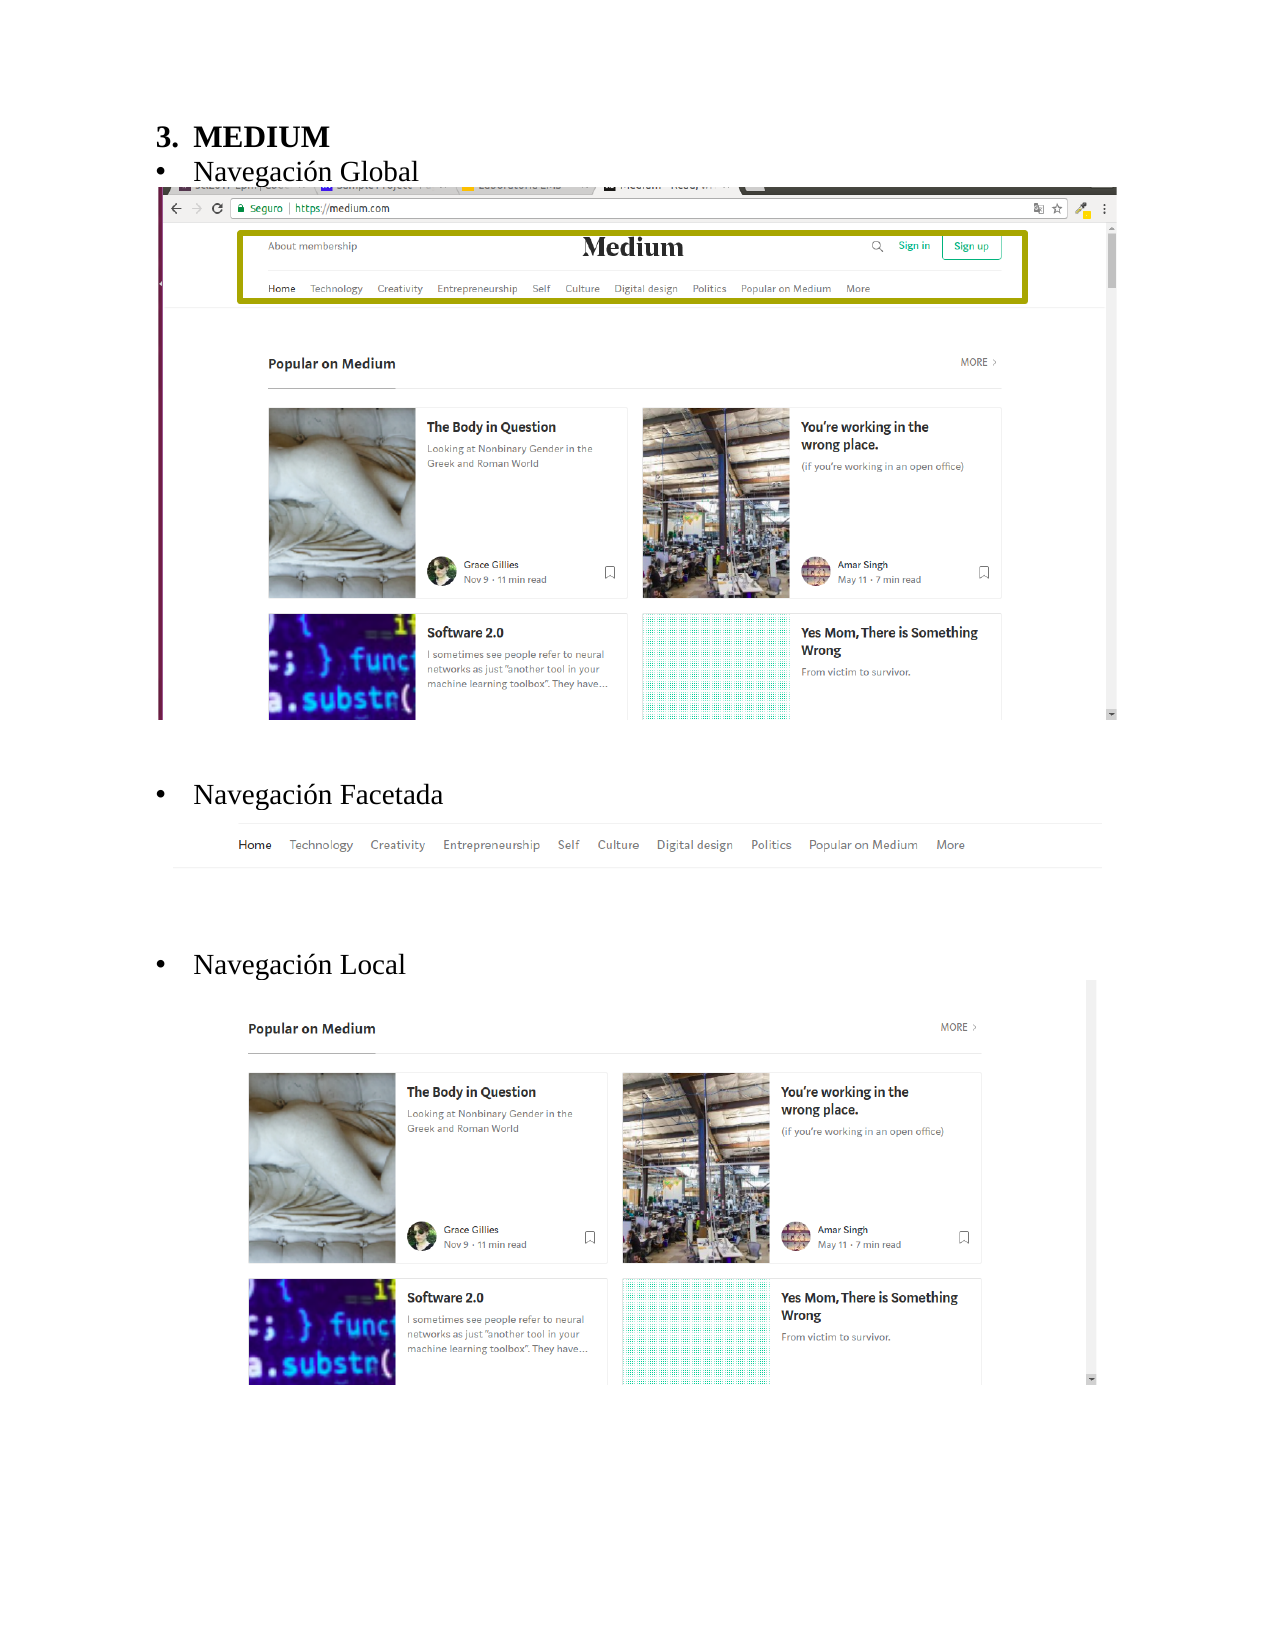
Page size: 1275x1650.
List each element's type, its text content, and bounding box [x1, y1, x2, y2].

picture [158, 187, 1117, 720]
picture [178, 980, 1097, 1385]
list Navegación Global [156, 154, 1157, 188]
list MEDIUM [156, 118, 1157, 154]
list Navegación Local [156, 947, 1157, 981]
list Navegación Facetada [156, 777, 1157, 811]
picture [173, 810, 1102, 919]
